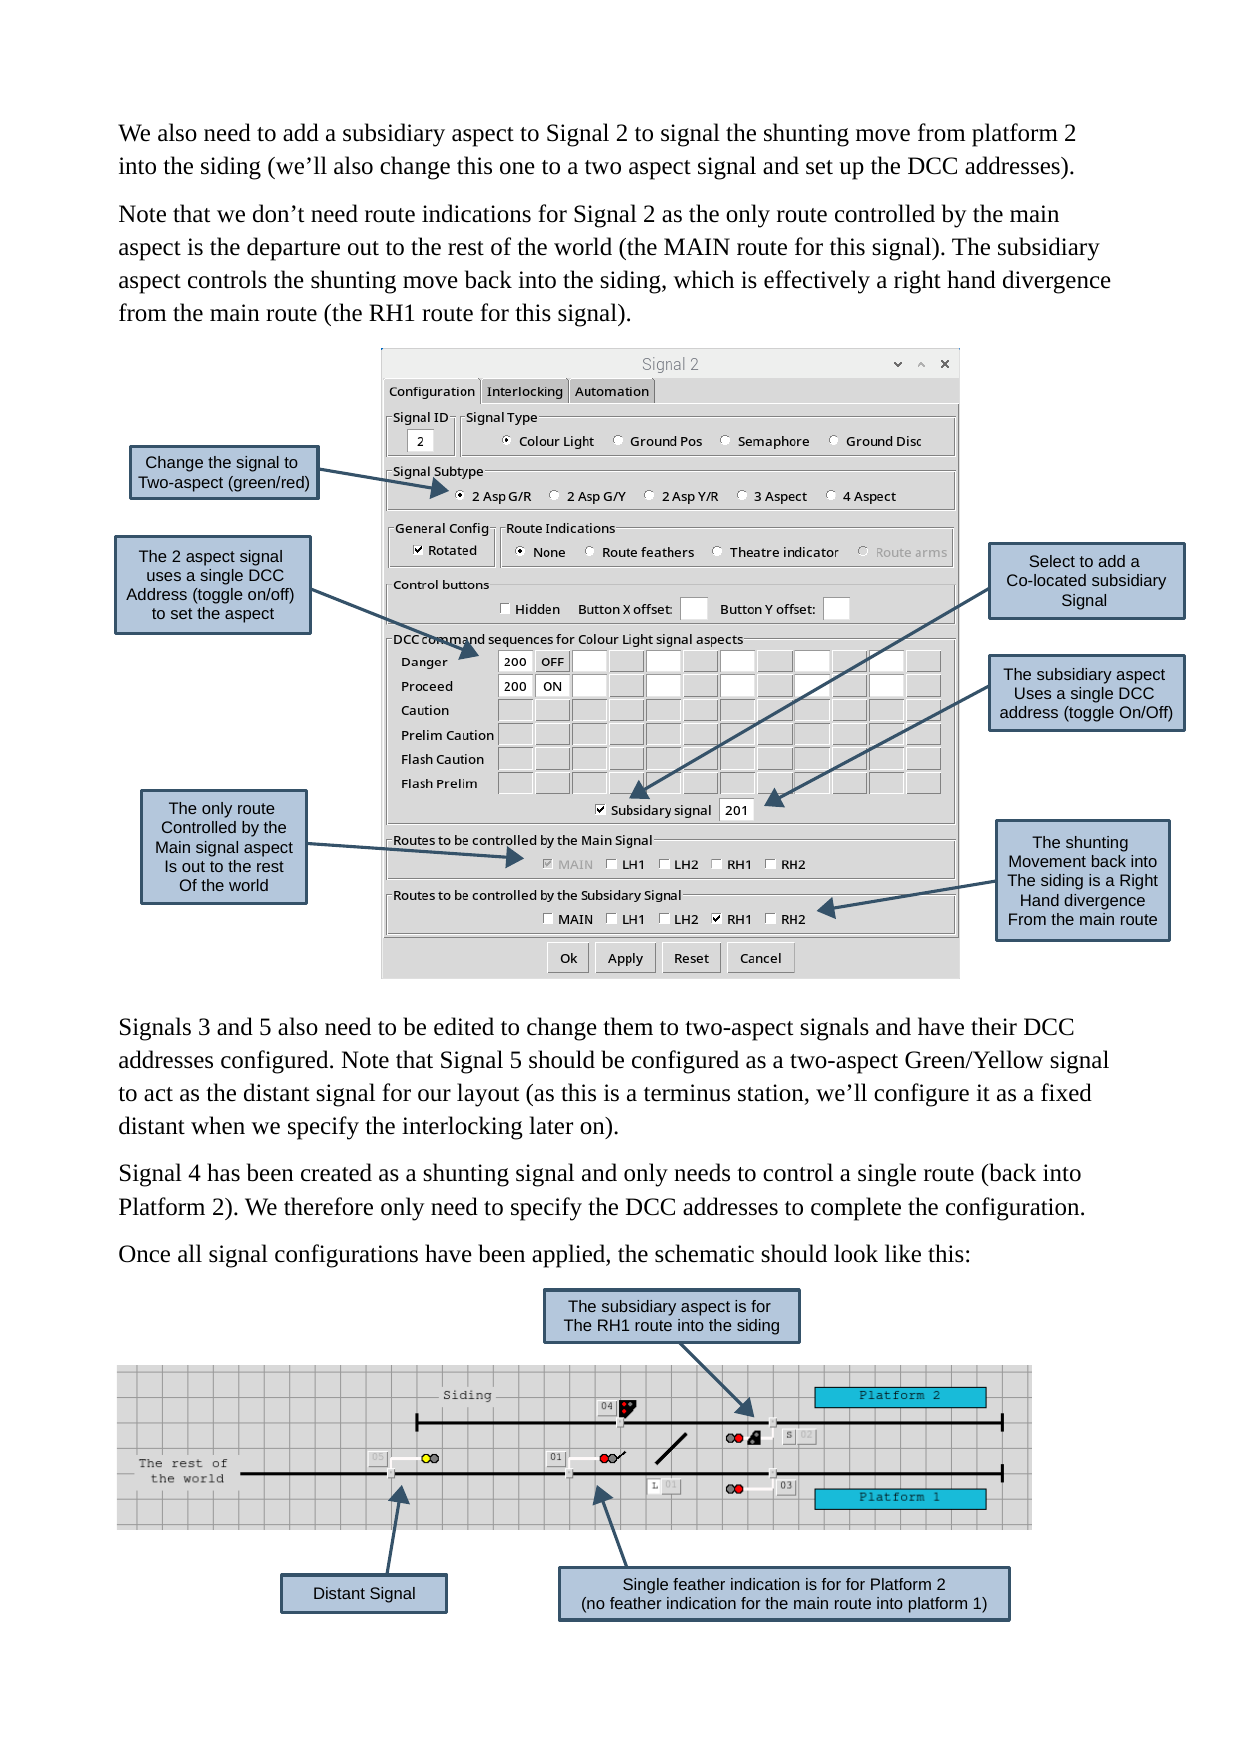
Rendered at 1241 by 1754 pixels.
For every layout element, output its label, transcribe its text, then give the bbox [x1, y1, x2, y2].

text Signal 4 has been created as a shunting signal and only needs to control a single route (back into Platform 2). We therefore only need to specify the DCC addresses to complete the configuration. [118, 1158, 1122, 1220]
text Signals 3 and 5 also need to be edited to change them to two-aspect signals and have their DCC addresses configured. Note that Signal 5 should be configured as a two-aspect Green/Yellow signal to act as the distant signal for our layout (as this is a terminus station, we’ll configure it as a fixed distant when we specify the interlocking later on). [118, 1012, 1122, 1140]
picture [381, 348, 960, 979]
text Note that we don’t need route indications for Signal 2 as the only route controlled by the main aspect is the departure out to the rest of the world (the MAIN route for this signal). The subsidiary aspect controls the shunting move back into the siding, which is effectively a right hand divergence from the main route (the RH1 route for this signal). [118, 199, 1122, 327]
text We also need to add a subsidiary aspect to Signal 2 to signal the shunting move from platform 2 into the siding (we’ll also change this one to a two aspect signal and set up the DCC addresses). [118, 118, 1122, 180]
text Once all signal configurations have been applied, the schematic should look like this: [118, 1239, 1122, 1268]
picture [116, 1365, 1032, 1530]
